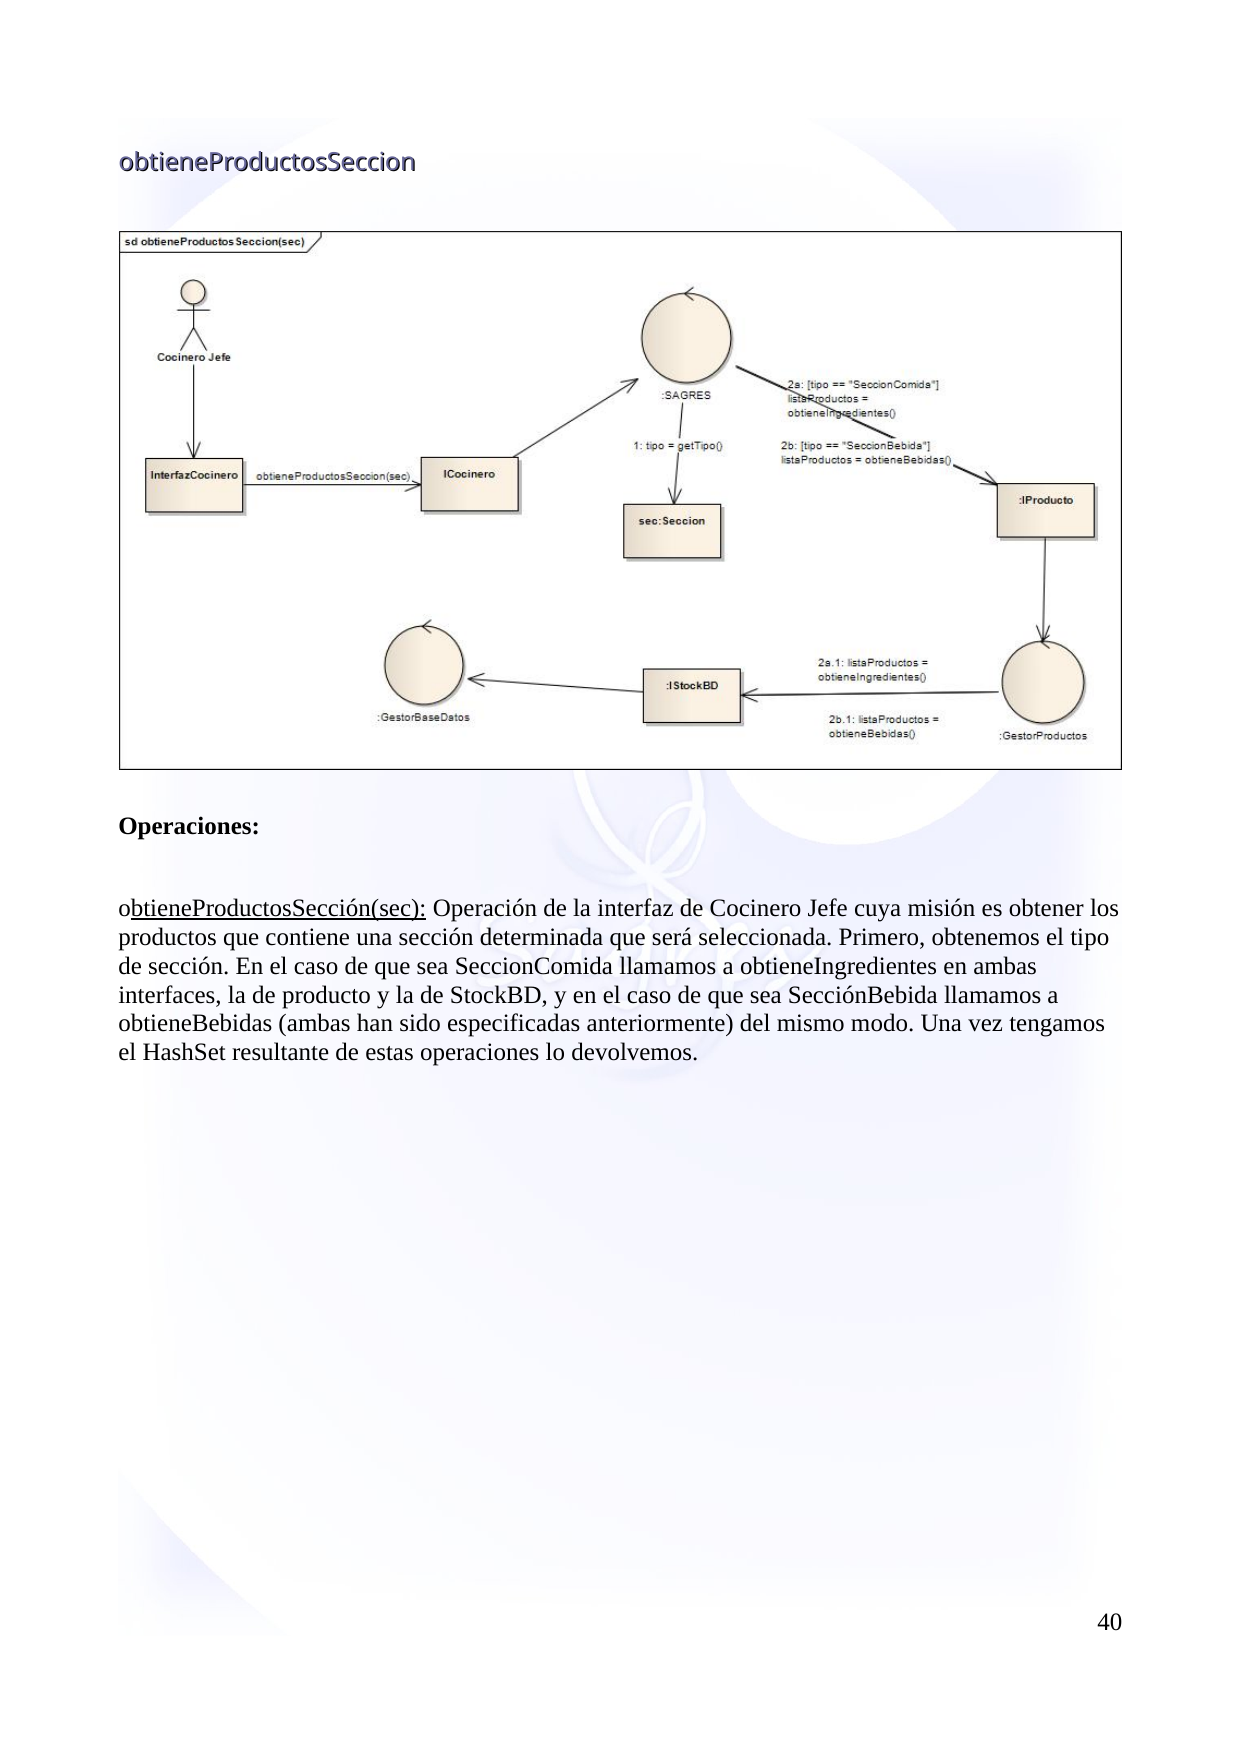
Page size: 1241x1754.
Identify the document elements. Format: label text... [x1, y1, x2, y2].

picture [118, 118, 1122, 143]
picture [118, 1066, 1122, 1636]
picture [118, 177, 1122, 811]
text Operaciones: [118, 811, 1122, 840]
picture [118, 840, 1122, 893]
subtitle obtieneProductosSeccion [118, 143, 1122, 177]
text obtieneProductosSección(sec): Operación de la interfaz de Cocinero Jefe cuya misión es obtener los productos que contiene una sección determinada que será seleccionada. Primero, obtenemos el tipo de sección. En el caso de que sea SeccionComida llamamos a obtieneIngredientes en ambas interfaces, la de producto y la de StockBD, y en el caso de que sea SecciónBebida llamamos a obtieneBebidas (ambas han sido especificadas anteriormente) del mismo modo. Una vez tengamos el HashSet resultante de estas operaciones lo devolvemos. [118, 893, 1122, 1066]
